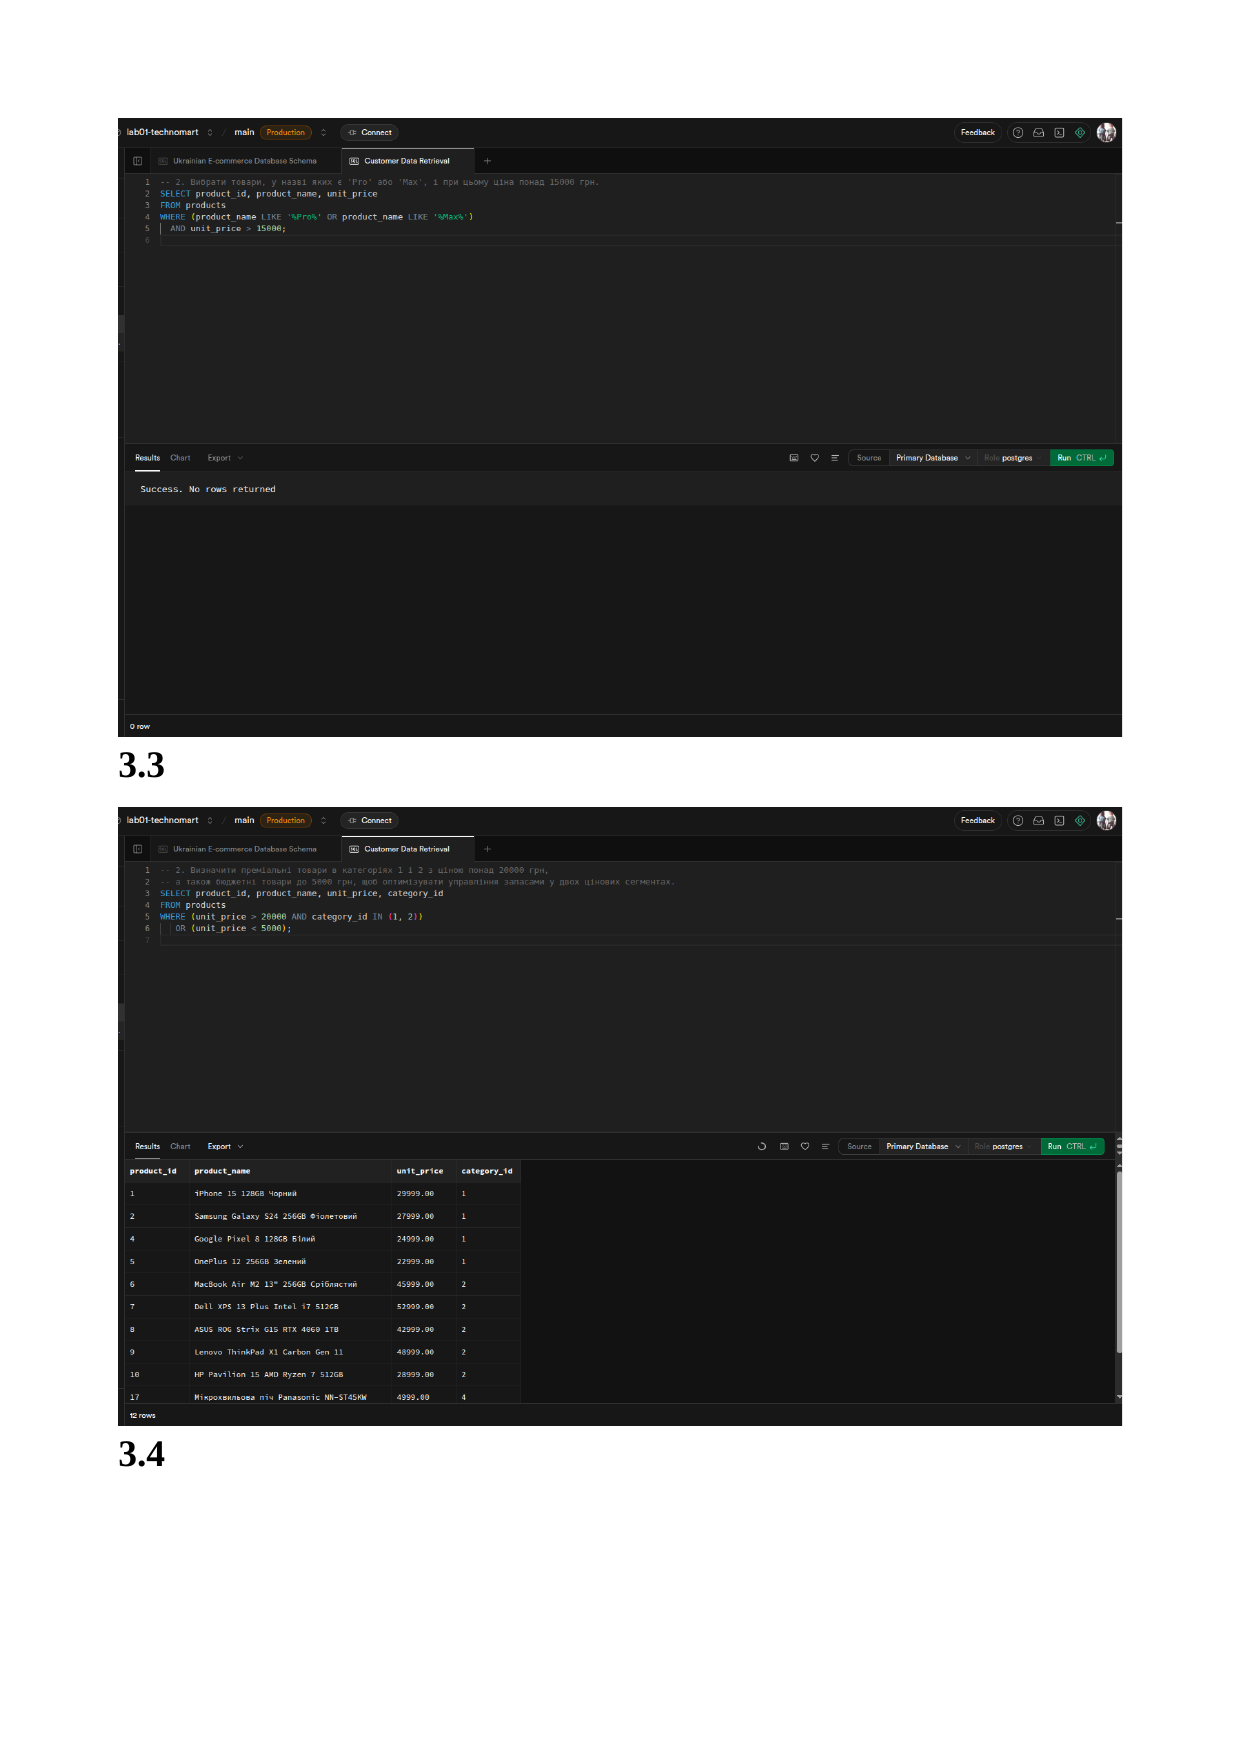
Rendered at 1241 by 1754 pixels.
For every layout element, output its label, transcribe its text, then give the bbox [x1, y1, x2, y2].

picture [118, 807, 1123, 1426]
text 3.4 [118, 1426, 1122, 1475]
text 3.3 [118, 737, 1122, 786]
picture [118, 118, 1123, 737]
